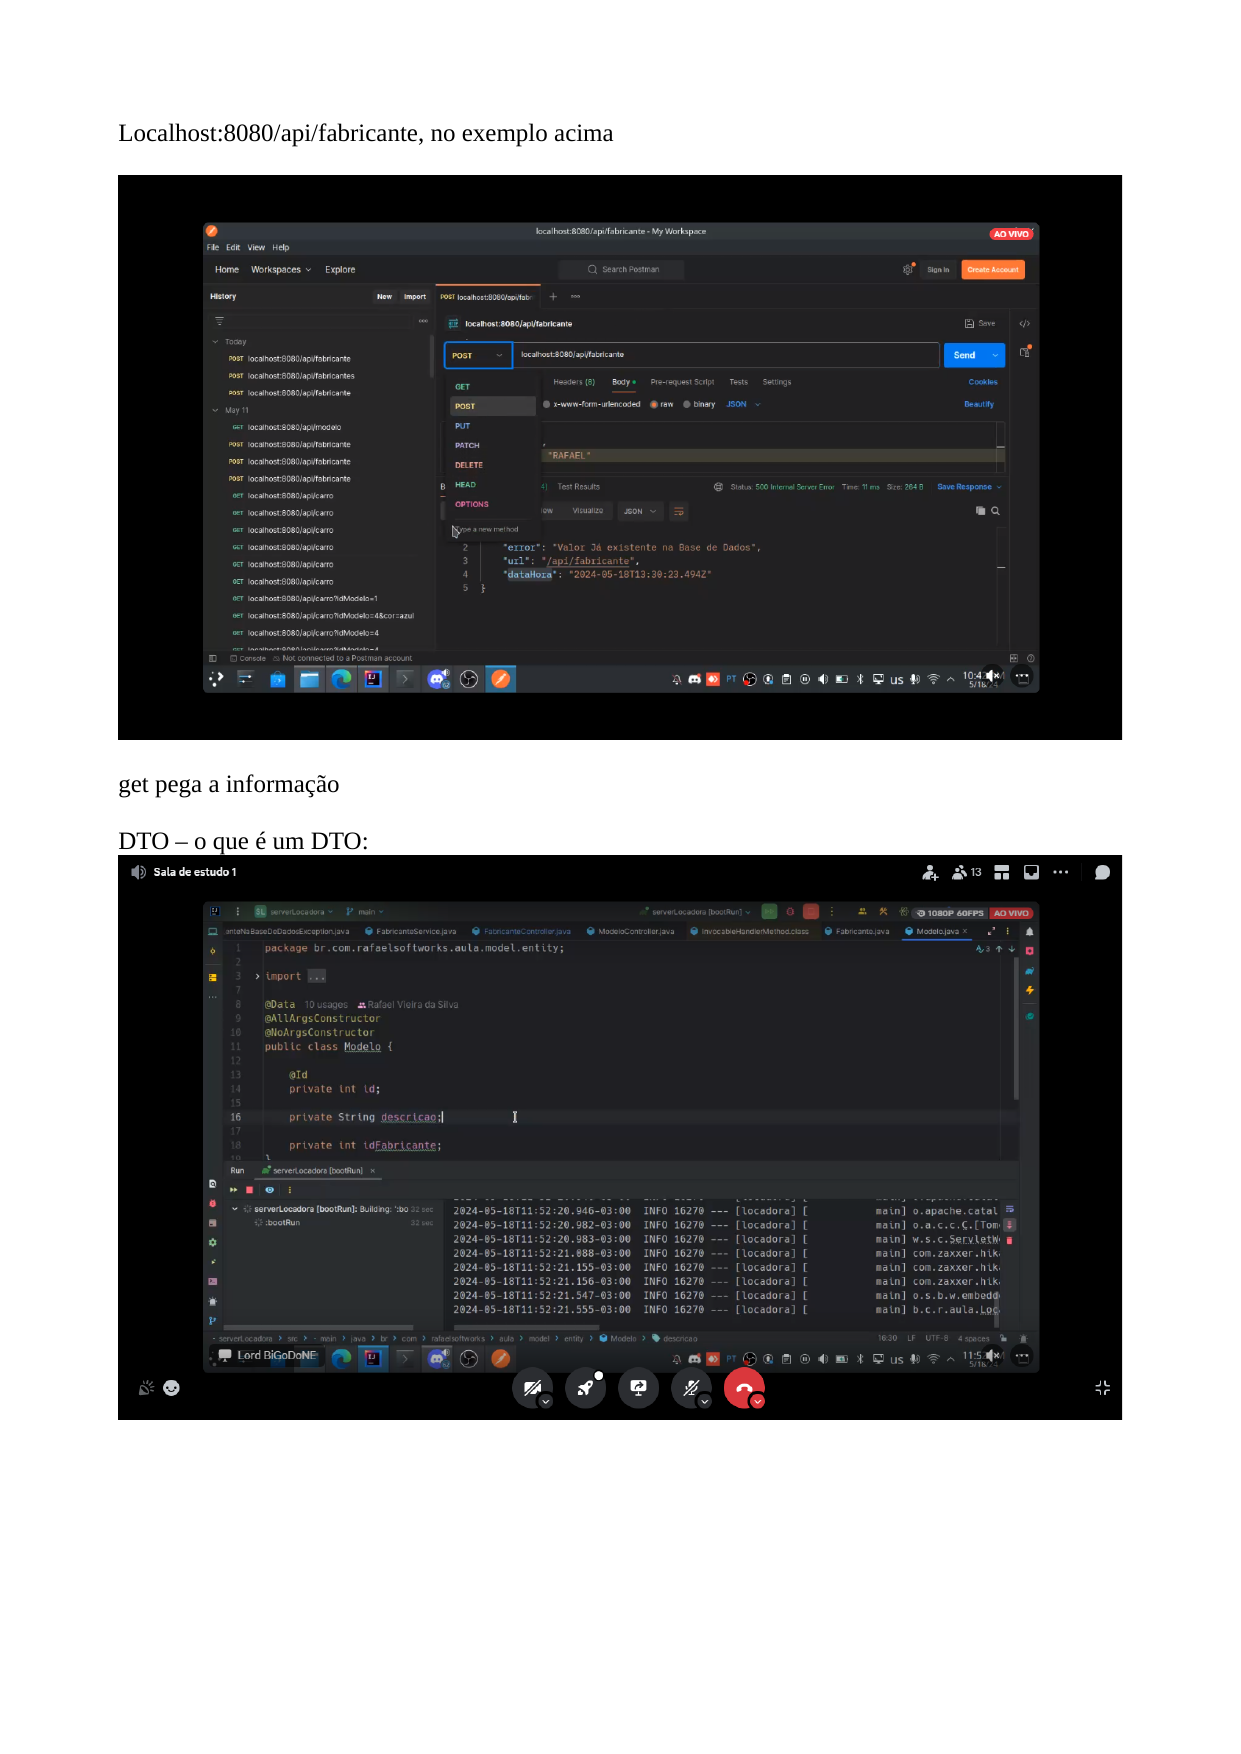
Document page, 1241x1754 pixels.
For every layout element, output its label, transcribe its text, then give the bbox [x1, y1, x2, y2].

text DTO – o que é um DTO: [118, 826, 1122, 855]
text get pega a informação [118, 769, 1122, 797]
picture [118, 175, 1123, 740]
text Localhost:8080/api/fabricante, no exemplo acima [118, 118, 1122, 147]
picture [118, 855, 1123, 1420]
